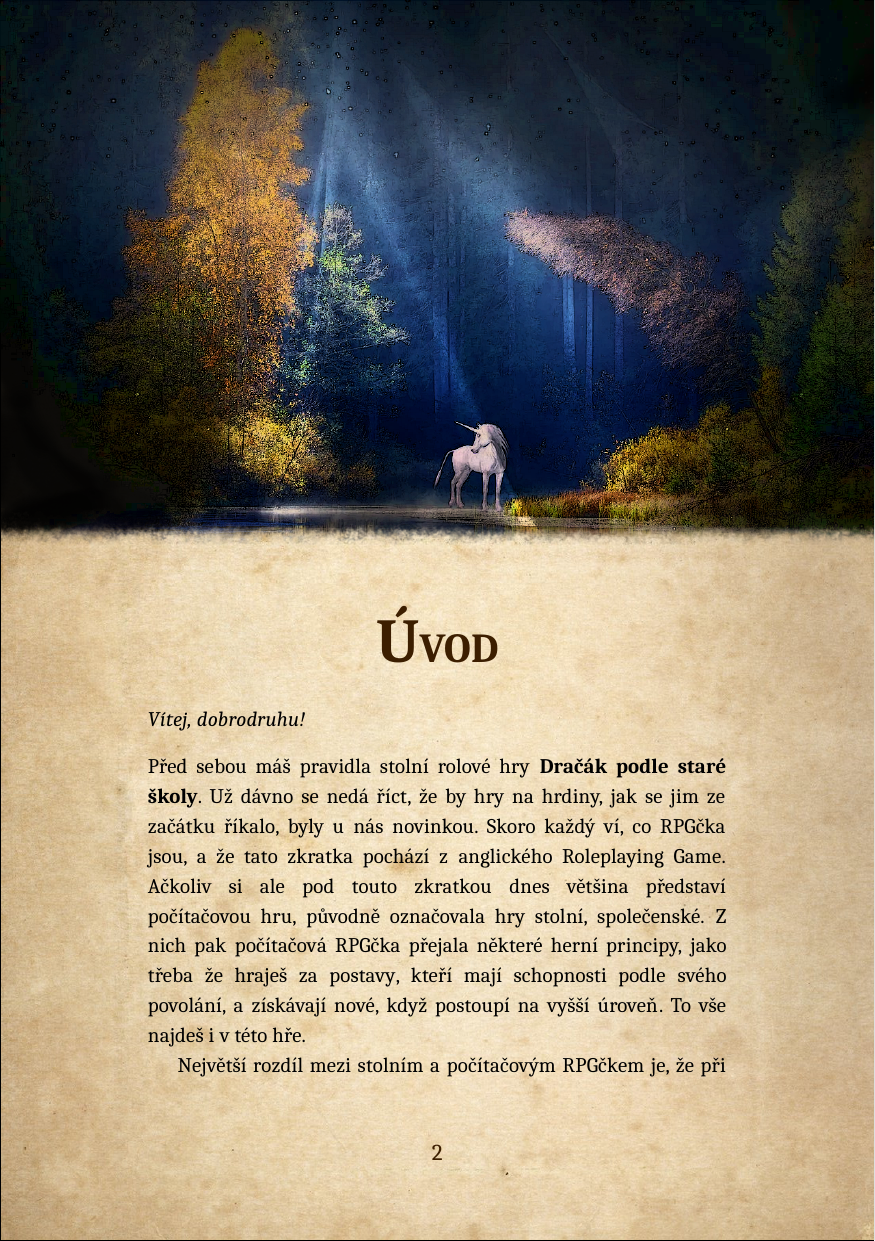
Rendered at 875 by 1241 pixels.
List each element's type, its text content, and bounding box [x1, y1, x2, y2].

subtitle Úvod [148, 547, 726, 678]
text Vítej, dobrodruhu! [148, 707, 726, 731]
text Před sebou máš pravidla stolní rolové hry Dračák podle staré školy. Už dávno se nedá říct, že by hry na hrdiny, jak se jim ze začátku říkalo, byly u⁠ nás novinkou. Skoro každý ví, co RPGčka jsou, a⁠ že tato zkratka pochází z⁠ anglického Roleplaying Game. Ačkoliv si ale pod touto zkratkou dnes většina představí počítačovou hru, původně označovala hry stolní, společenské. Z⁠ nich pak počítačová RPGčka přejala některé herní principy, jako třeba že hraješ za postavy, kteří mají schopnosti podle svého povolání, a⁠ získávají nové, když postoupí na vyšší úroveň. To vše najdeš i⁠ v⁠ této hře. Největší rozdíl mezi stolním a⁠ počítačovým RPGčkem je, že při [148, 755, 726, 1078]
picture [0, 0, 874, 1240]
